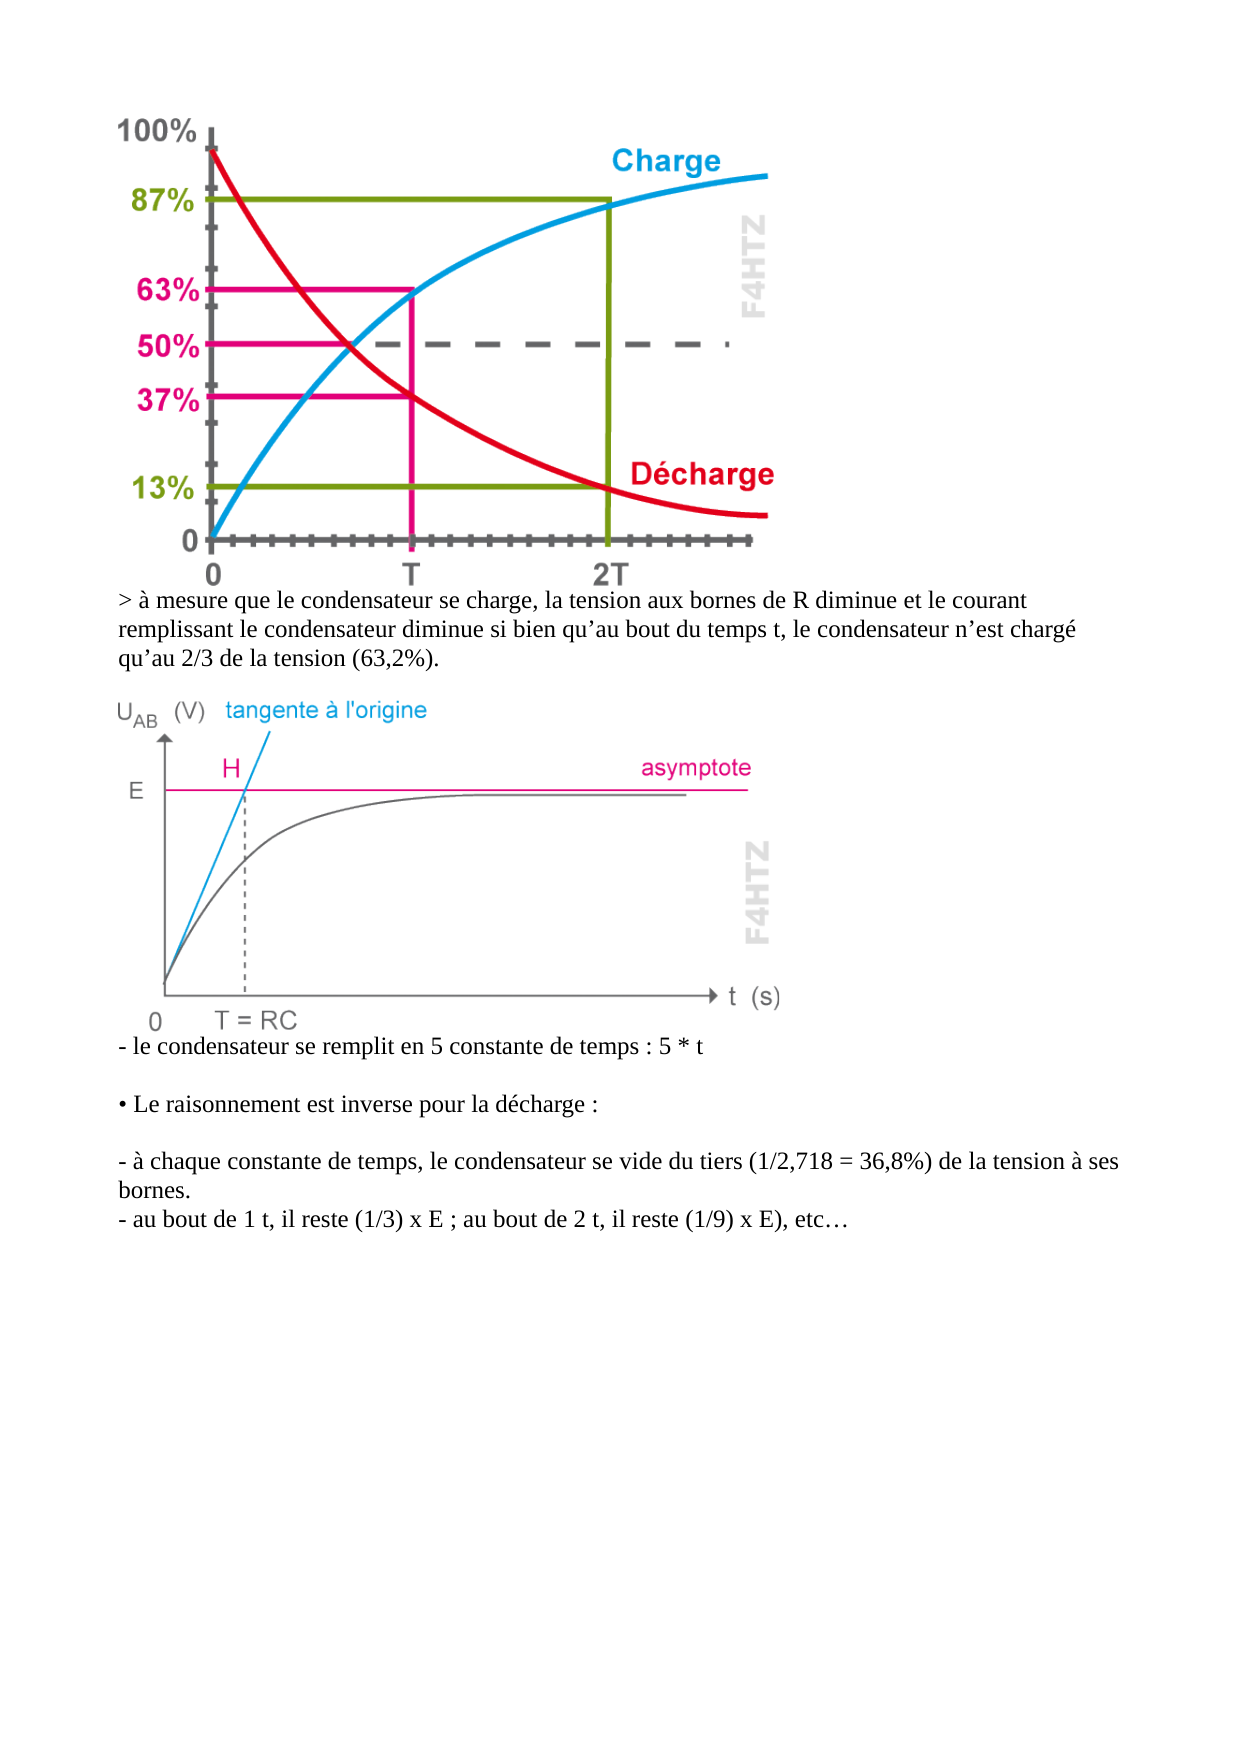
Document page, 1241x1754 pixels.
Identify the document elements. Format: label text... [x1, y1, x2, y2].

picture [118, 118, 774, 586]
text > à mesure que le condensateur se charge, la tension aux bornes de R diminue et le courant remplissant le condensateur diminue si bien qu’au bout du temps t, le condensateur n’est chargé qu’au 2/3 de la tension (63,2%). [118, 585, 1122, 671]
text - à chaque constante de temps, le condensateur se vide du tiers (1/2,718 = 36,8%) de la tension à ses bornes. [118, 1146, 1122, 1204]
text - le condensateur se remplit en 5 constante de temps : 5 * t [118, 1031, 1122, 1060]
picture [118, 700, 780, 1032]
text • Le raisonnement est inverse pour la décharge : [118, 1089, 1122, 1117]
text - au bout de 1 t, il reste (1/3) x E ; au bout de 2 t, il reste (1/9) x E), etc… [118, 1204, 1122, 1232]
